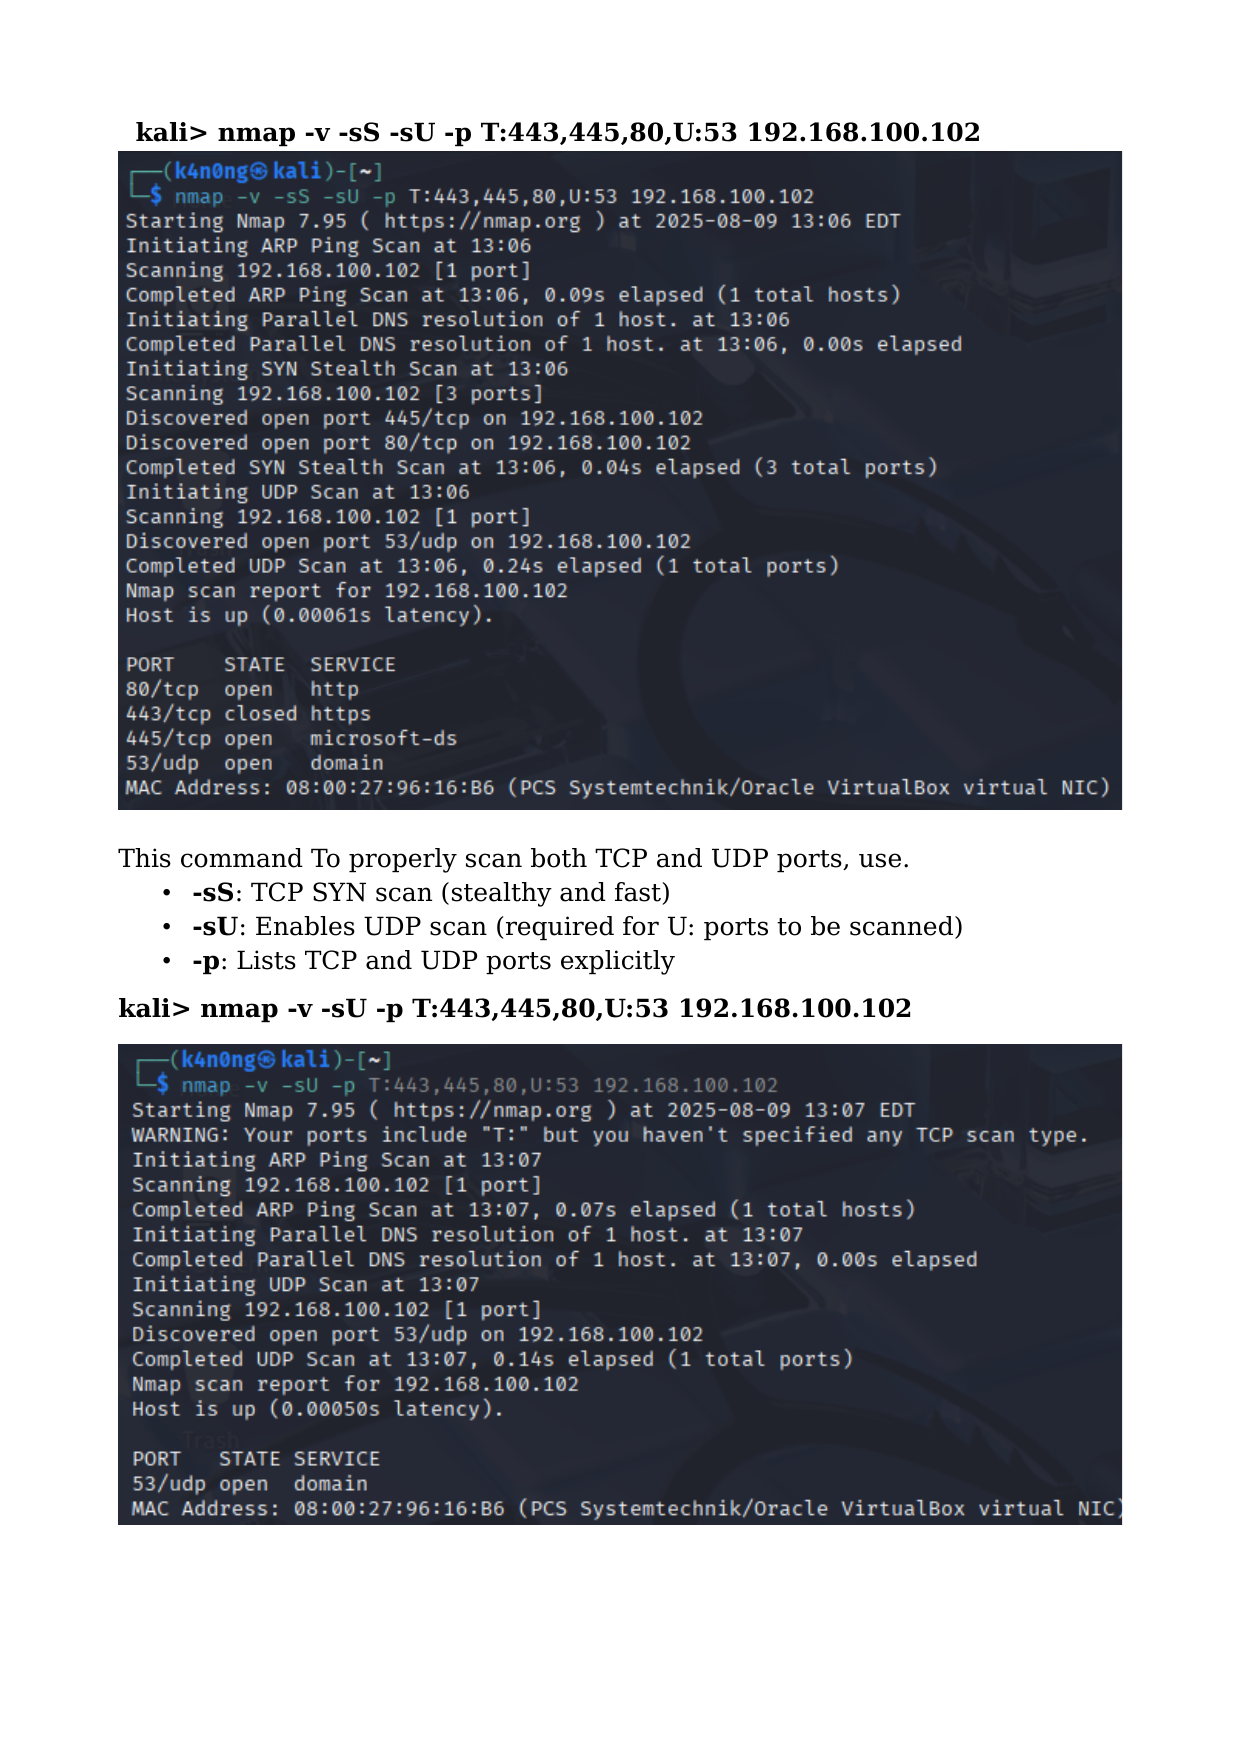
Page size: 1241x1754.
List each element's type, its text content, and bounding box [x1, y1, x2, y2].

list -sU: Enables UDP scan (required for U: ports to be scanned) [162, 912, 1122, 941]
text kali> nmap -v -sU -p T:443,445,80,U:53 192.168.100.102 [118, 994, 1122, 1023]
list -sS: TCP SYN scan (stealthy and fast) [162, 878, 1122, 908]
list -p: Lists TCP and UDP ports explicitly [162, 946, 1122, 975]
text kali> nmap -v -sS -sU -p T:443,445,80,U:53 192.168.100.102 [118, 118, 1122, 147]
picture [118, 151, 1123, 810]
picture [118, 1044, 1123, 1525]
text This command To properly scan both TCP and UDP ports, use. [118, 845, 1122, 874]
